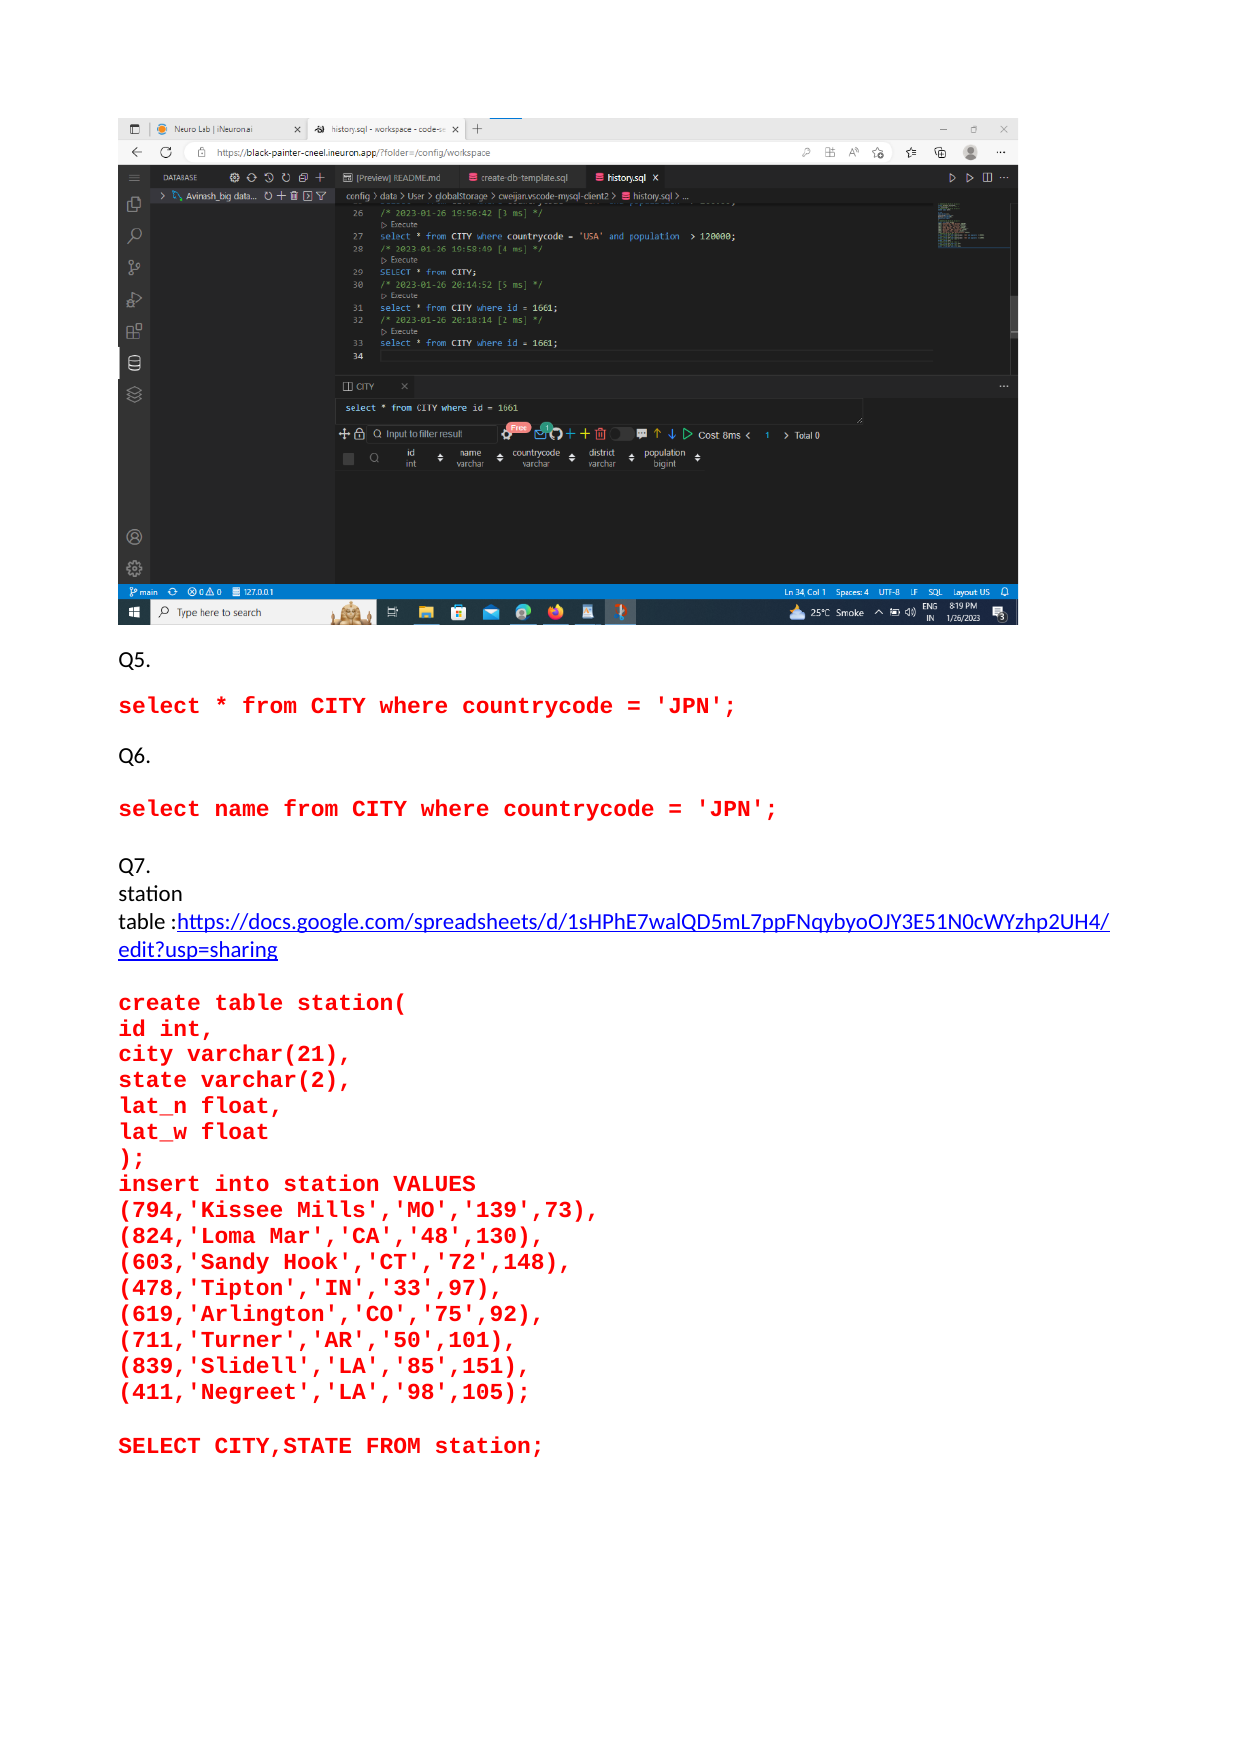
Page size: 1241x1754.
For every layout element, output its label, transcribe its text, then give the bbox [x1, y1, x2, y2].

text (711,'Turner','AR','50',101), [118, 1328, 1122, 1354]
text lat_w float [118, 1121, 1122, 1147]
text lat_n float, [118, 1095, 1122, 1121]
text create table station( [118, 991, 1122, 1017]
text SELECT CITY,STATE FROM station; [118, 1434, 1122, 1460]
text insert into station VALUES [118, 1172, 1122, 1198]
text (411,'Negreet','LA','98',105); [118, 1380, 1122, 1406]
text city varchar(21), [118, 1043, 1122, 1069]
text Q5. [118, 645, 1122, 673]
text id int, [118, 1017, 1122, 1043]
text Q7. [118, 851, 1122, 879]
text (794,'Kissee Mills','MO','139',73), [118, 1198, 1122, 1224]
text station table :https://docs.google.com/spreadsheets/d/1sHPhE7walQD5mL7ppFNqybyoOJY3E51N0cWYzhp2UH4/edit?usp=sharing [118, 879, 1122, 963]
text (478,'Tipton','IN','33',97), [118, 1276, 1122, 1302]
text (839,'Slidell','LA','85',151), [118, 1354, 1122, 1380]
text (619,'Arlington','CO','75',92), [118, 1302, 1122, 1328]
text Q6. [118, 741, 1122, 769]
text select name from CITY where countrycode = 'JPN'; [118, 797, 1122, 823]
text (603,'Sandy Hook','CT','72',148), [118, 1250, 1122, 1276]
text ); [118, 1147, 1122, 1172]
text (824,'Loma Mar','CA','48',130), [118, 1224, 1122, 1250]
text state varchar(2), [118, 1069, 1122, 1095]
text select * from CITY where countrycode = 'JPN'; [118, 694, 1122, 720]
